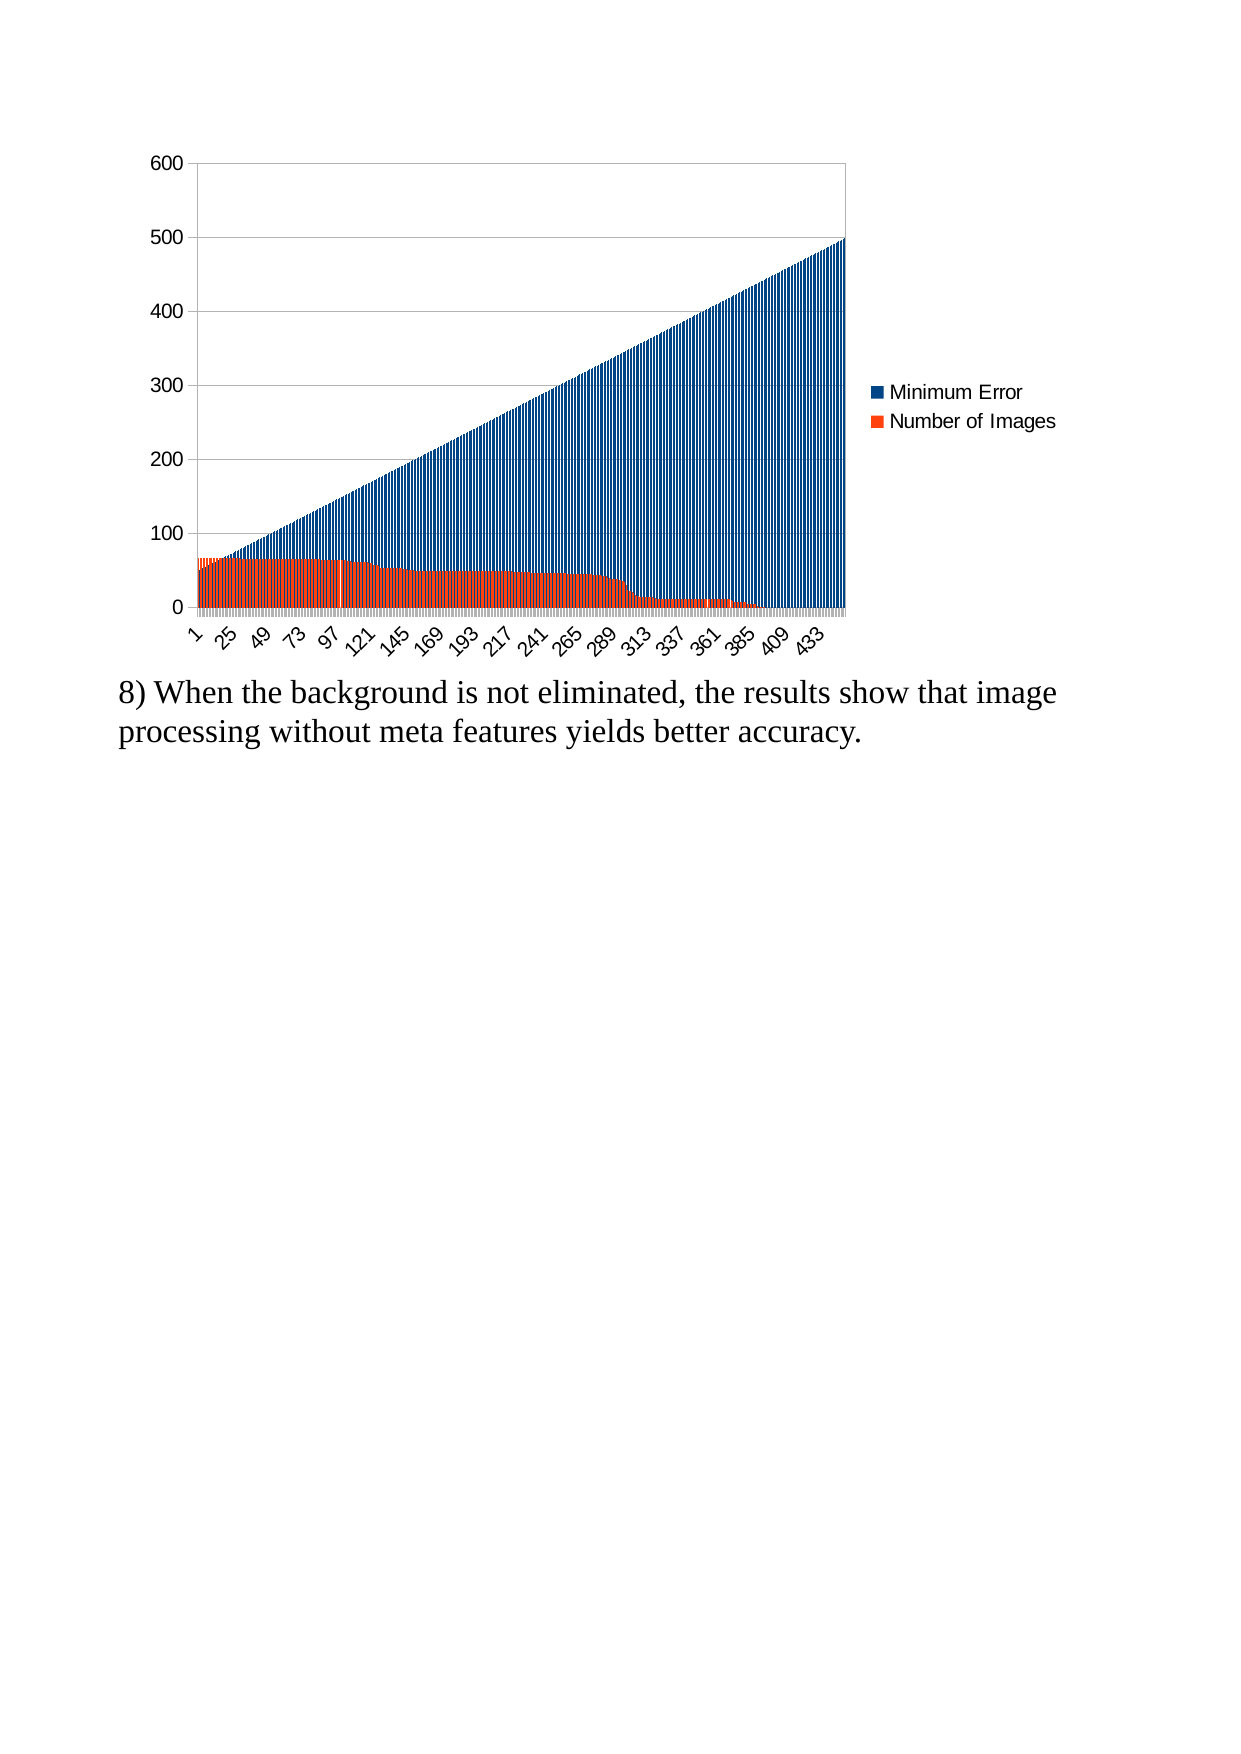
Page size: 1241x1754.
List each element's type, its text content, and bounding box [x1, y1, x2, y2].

text 8) When the background is not eliminated, the results show that image processing without meta features yields better accuracy. [118, 118, 1122, 749]
